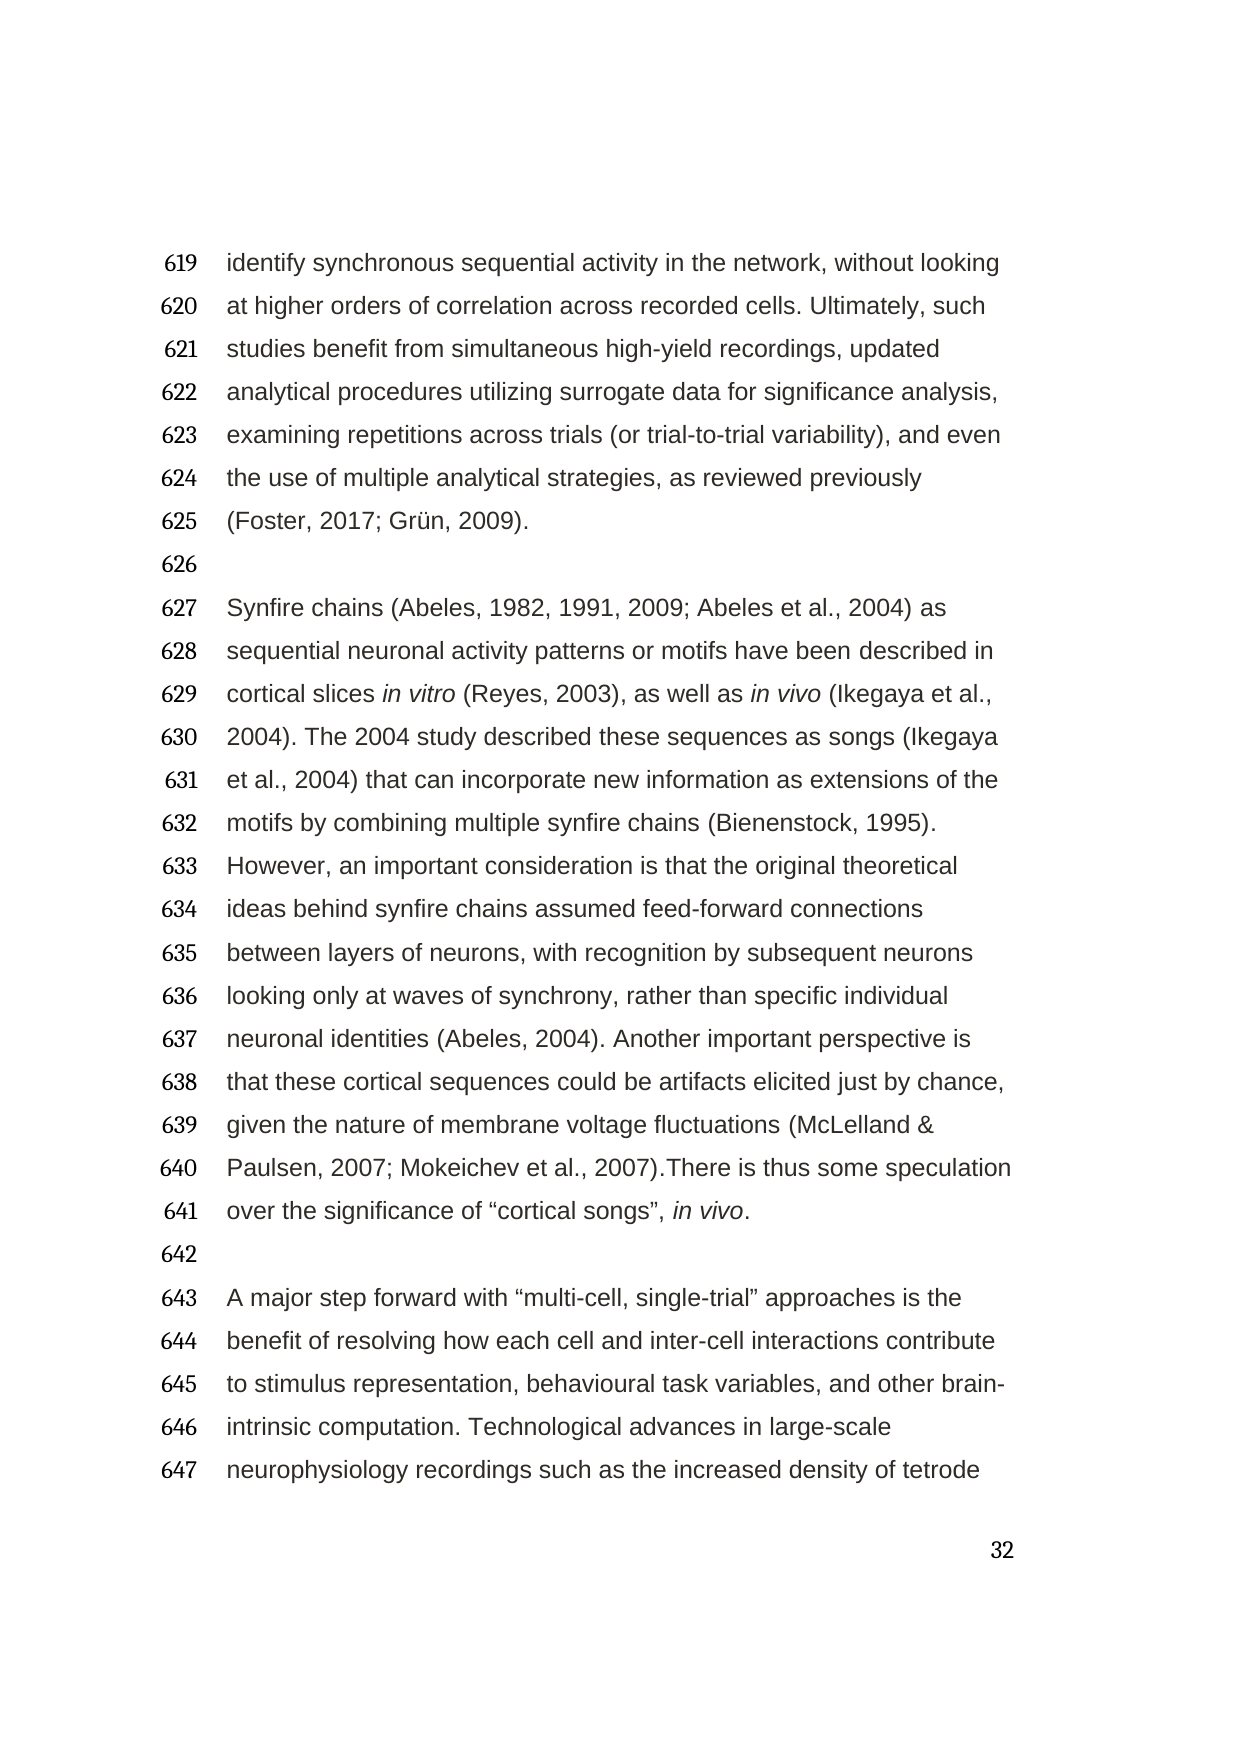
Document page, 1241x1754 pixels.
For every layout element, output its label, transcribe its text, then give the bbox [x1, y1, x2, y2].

text identify synchronous sequential activity in the network, without looking at higher orders of correlation across recorded cells. Ultimately, such studies benefit from simultaneous high-yield recordings, updated analytical procedures utilizing surrogate data for significance analysis, examining repetitions across trials (or trial-to-trial variability), and even the use of multiple analytical strategies, as reviewed previously (Foster, 2017; Grün, 2009)⁠. [226, 248, 1014, 535]
text Synfire chains (Abeles, 1982, 1991, 2009; Abeles et al., 2004)⁠ as sequential neuronal activity patterns or motifs have been described in cortical slices in vitro (Reyes, 2003)⁠, as well as in vivo (Ikegaya et al., 2004)⁠. The 2004 study described these sequences as songs (Ikegaya et al., 2004)⁠ that can incorporate new information as extensions of the motifs by combining multiple synfire chains (Bienenstock, 1995)⁠. However, an important consideration is that the original theoretical ideas behind synfire chains assumed feed-forward connections between layers of neurons, with recognition by subsequent neurons looking only at waves of synchrony, rather than specific individual neuronal identities (Abeles, 2004)⁠. Another important perspective is that these cortical sequences could be artifacts elicited just by chance, given the nature of membrane voltage fluctuations (McLelland & Paulsen, 2007; Mokeichev et al., 2007)⁠.There is thus some speculation over the significance of “cortical songs”, in vivo. [226, 593, 1014, 1225]
text A major step forward with “multi-cell, single-trial” approaches is the benefit of resolving how each cell and inter-cell interactions contribute to stimulus representation, behavioural task variables, and other brain-intrinsic computation. Technological advances in large-scale neurophysiology recordings such as the increased density of tetrode [226, 1283, 1014, 1484]
